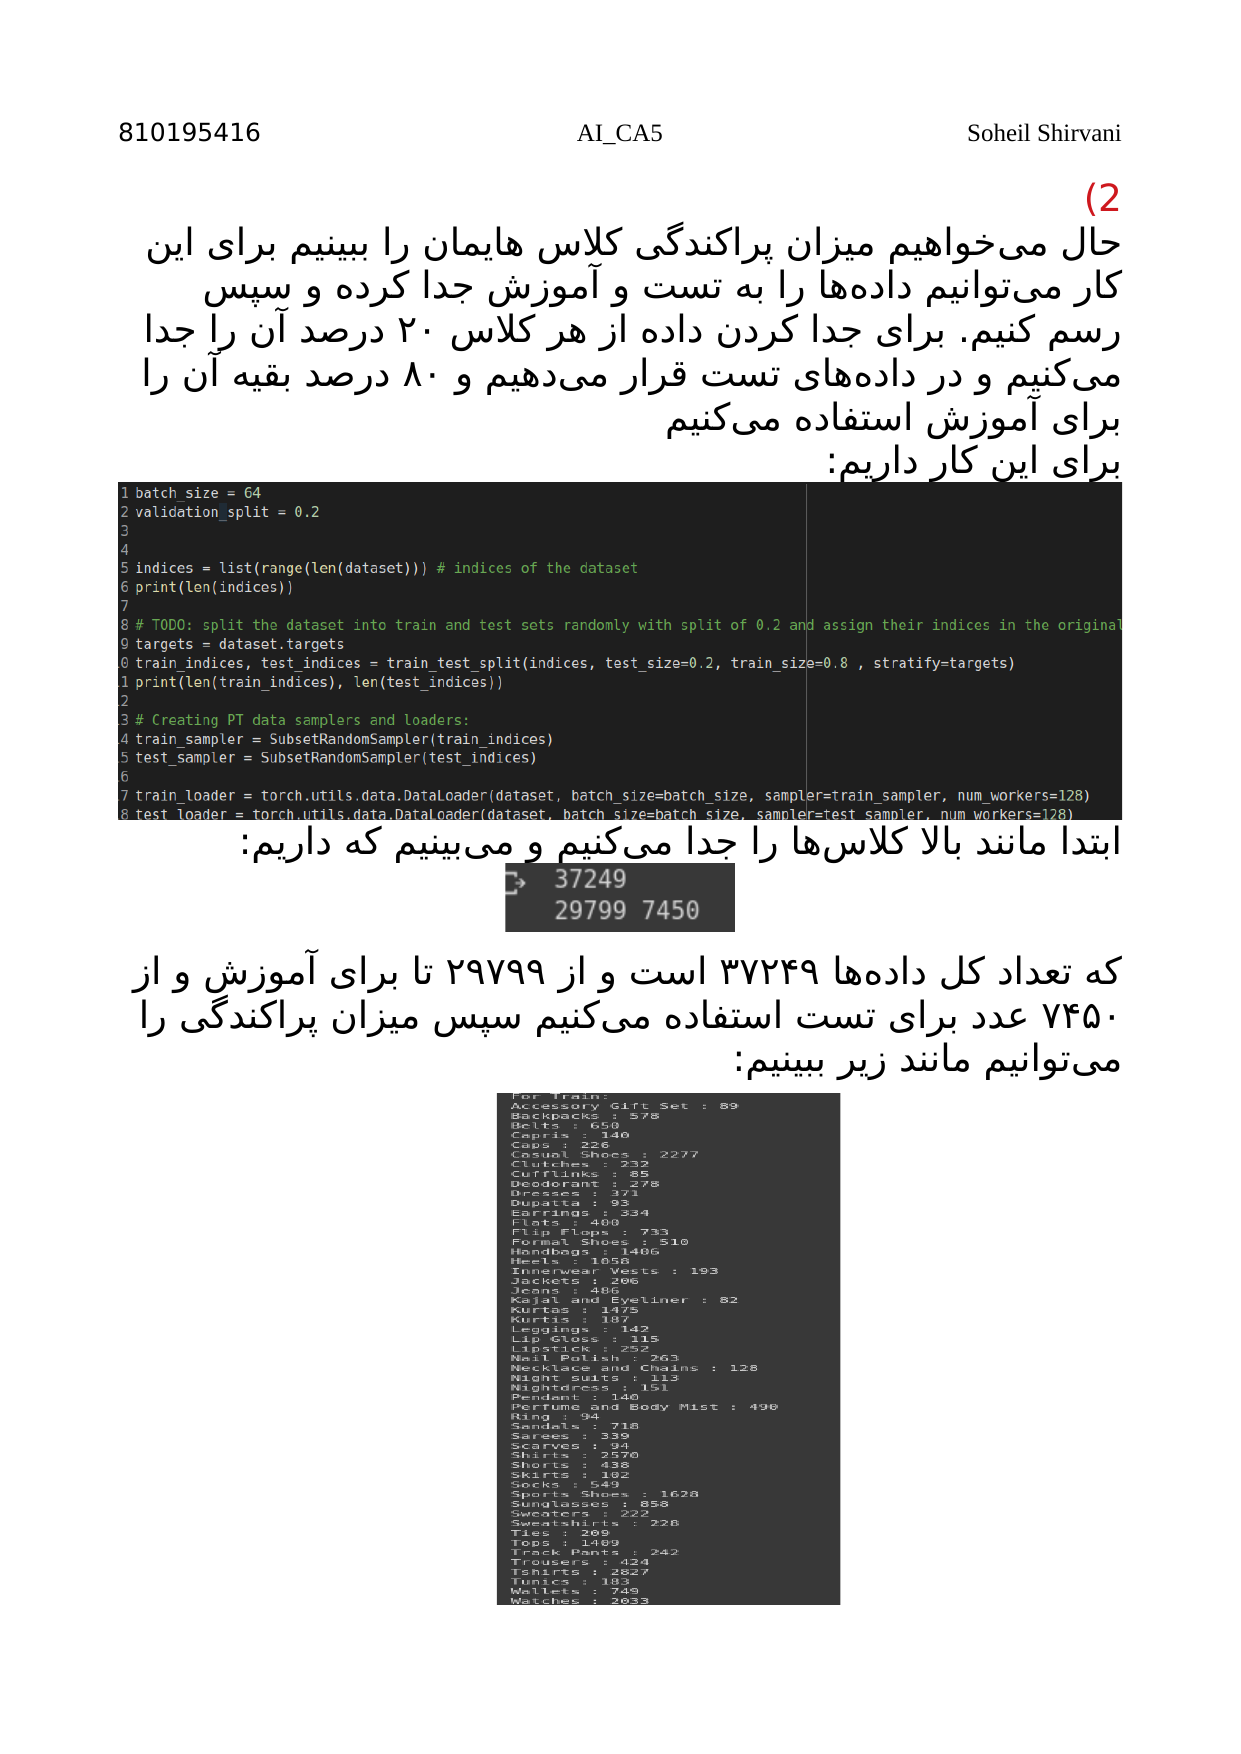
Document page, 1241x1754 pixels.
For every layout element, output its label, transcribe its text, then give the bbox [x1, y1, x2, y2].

text حال می‌خواهیم میزان پراکندگی کلاس هایمان را ببینیم برای این کار می‌توانیم داده‌ها را به تست و آموزش جدا کرده و سپس رسم کنیم. برای جدا کردن داده از هر کلاس ۲۰ درصد آن را جدا می‌کنیم و در داده‌های تست قرار می‌دهیم و ۸۰ درصد بقیه آن را برای آموزش استفاده می‌کنیم [118, 221, 1122, 439]
text ابتدا مانند بالا کلاس‌ها را جدا می‌کنیم و می‌بینیم که داریم: [118, 820, 1122, 863]
text 2) [118, 177, 1122, 221]
text برای این کار داریم: [118, 439, 1122, 482]
picture [496, 1093, 841, 1605]
picture [505, 863, 735, 932]
picture [118, 482, 1123, 820]
text که تعداد کل داده‌ها ۳۷۲۴۹ است و از ۲۹۷۹۹ تا برای آموزش و از ۷۴۵۰ عدد برای تست استفاده می‌کنیم سپس میزان پراکندگی را می‌توانیم مانند زیر ببینیم: [118, 949, 1122, 1081]
